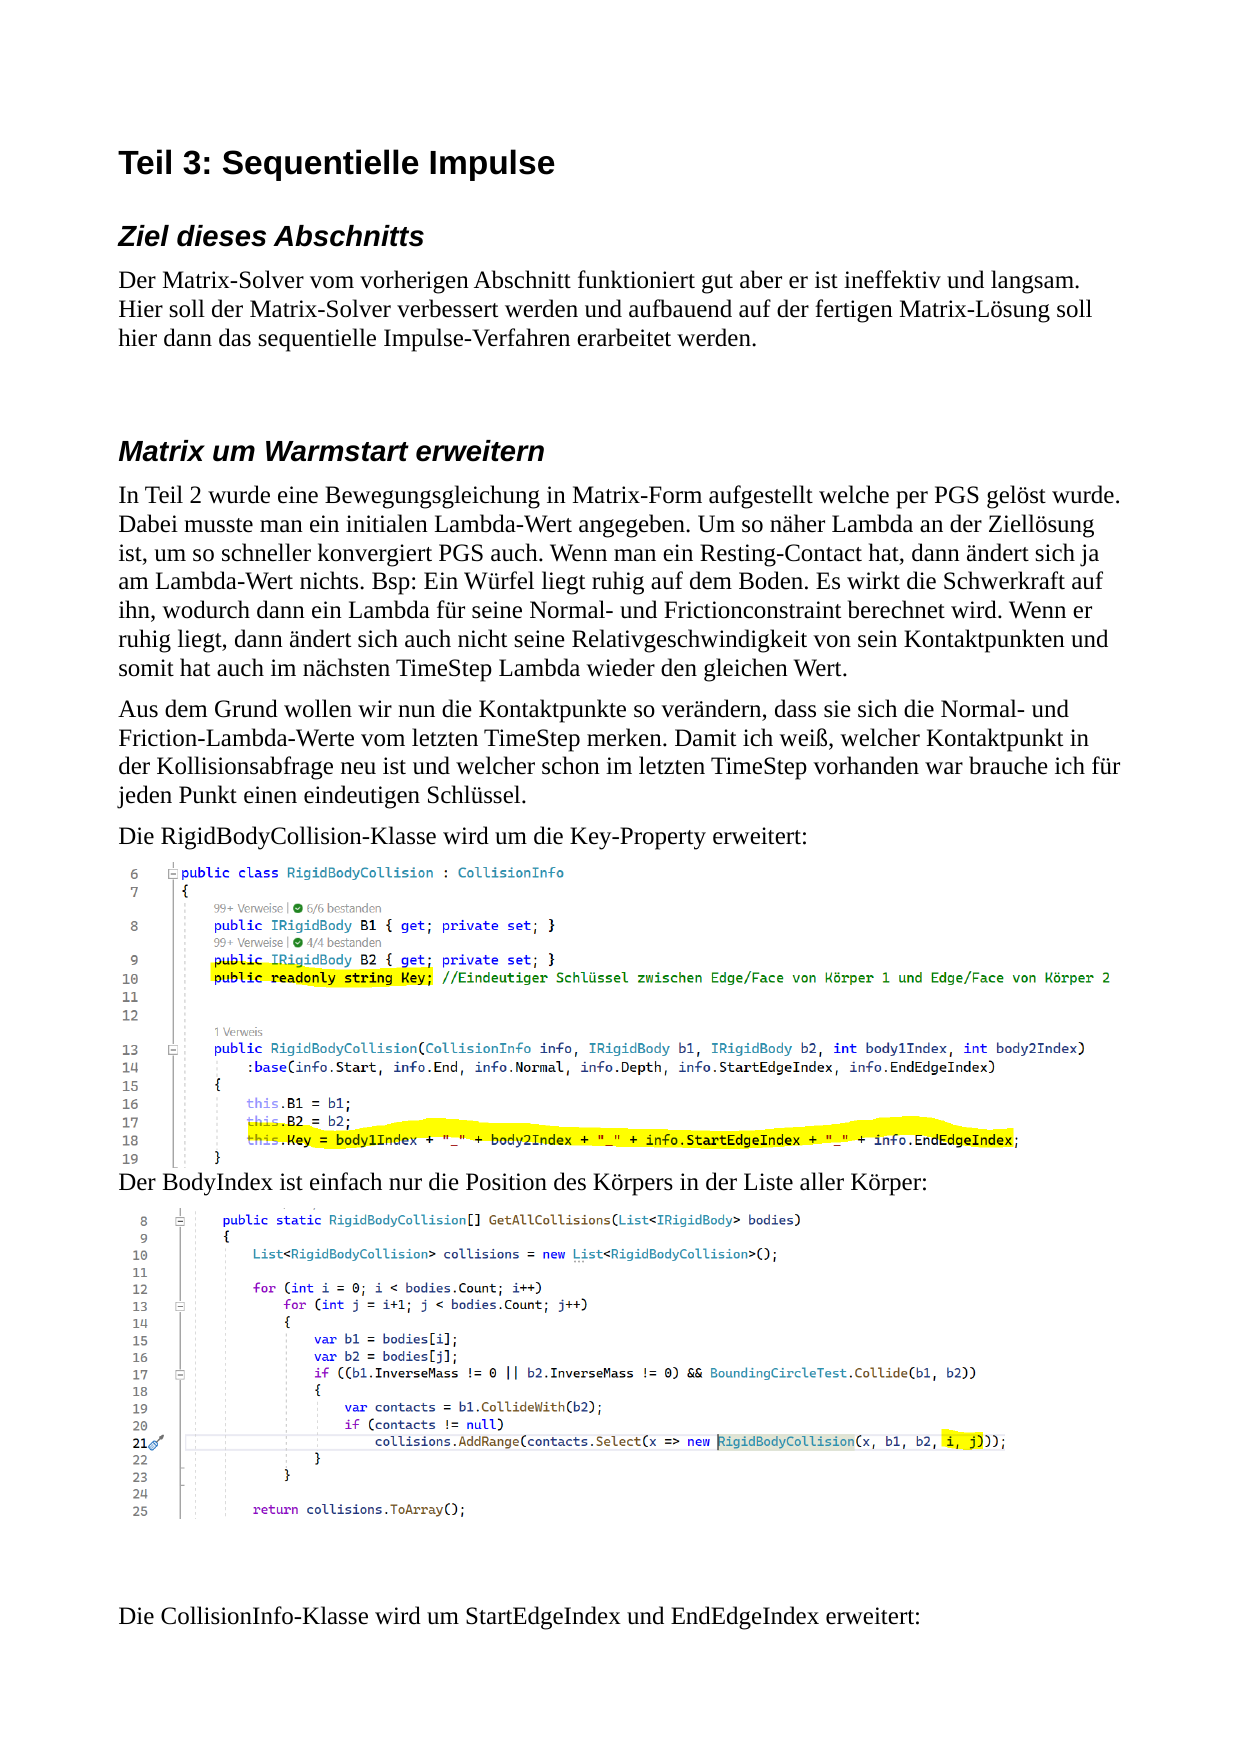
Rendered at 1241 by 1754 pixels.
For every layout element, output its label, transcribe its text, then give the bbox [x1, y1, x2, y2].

subtitle Teil 3: Sequentielle Impulse [118, 143, 1122, 182]
text Aus dem Grund wollen wir nun die Kontaktpunkte so verändern, dass sie sich die Normal- und Friction-Lambda-Werte vom letzten TimeStep merken. Damit ich weiß, welcher Kontaktpunkt in der Kollisionsabfrage neu ist und welcher schon im letzten TimeStep vorhanden war brauche ich für jeden Punkt einen eindeutigen Schlüssel. [118, 694, 1122, 809]
text Die CollisionInfo-Klasse wird um StartEdgeIndex und EndEdgeIndex erweitert: [118, 1601, 1122, 1629]
picture [118, 862, 1123, 1168]
text Der BodyIndex ist einfach nur die Position des Körpers in der Liste aller Körper: [118, 1168, 1122, 1196]
subtitle Matrix um Warmstart erweitern [118, 434, 1122, 468]
subtitle Ziel dieses Abschnitts [118, 219, 1122, 253]
text Die RigidBodyCollision-Klasse wird um die Key-Property erweitert: [118, 821, 1122, 850]
text In Teil 2 wurde eine Bewegungsgleichung in Matrix-Form aufgestellt welche per PGS gelöst wurde. Dabei musste man ein initialen Lambda-Wert angegeben. Um so näher Lambda an der Ziellösung ist, um so schneller konvergiert PGS auch. Wenn man ein Resting-Contact hat, dann ändert sich ja am Lambda-Wert nichts. Bsp: Ein Würfel liegt ruhig auf dem Boden. Es wirkt die Schwerkraft auf ihn, wodurch dann ein Lambda für seine Normal- und Frictionconstraint berechnet wird. Wenn er ruhig liegt, dann ändert sich auch nicht seine Relativgeschwindigkeit von sein Kontaktpunkten und somit hat auch im nächsten TimeStep Lambda wieder den gleichen Wert. [118, 480, 1122, 681]
text Der Matrix-Solver vom vorherigen Abschnitt funktioniert gut aber er ist ineffektiv und langsam. Hier soll der Matrix-Solver verbessert werden und aufbauend auf der fertigen Matrix-Lösung soll hier dann das sequentielle Impulse-Verfahren erarbeitet werden. [118, 265, 1122, 352]
picture [118, 1208, 1005, 1519]
